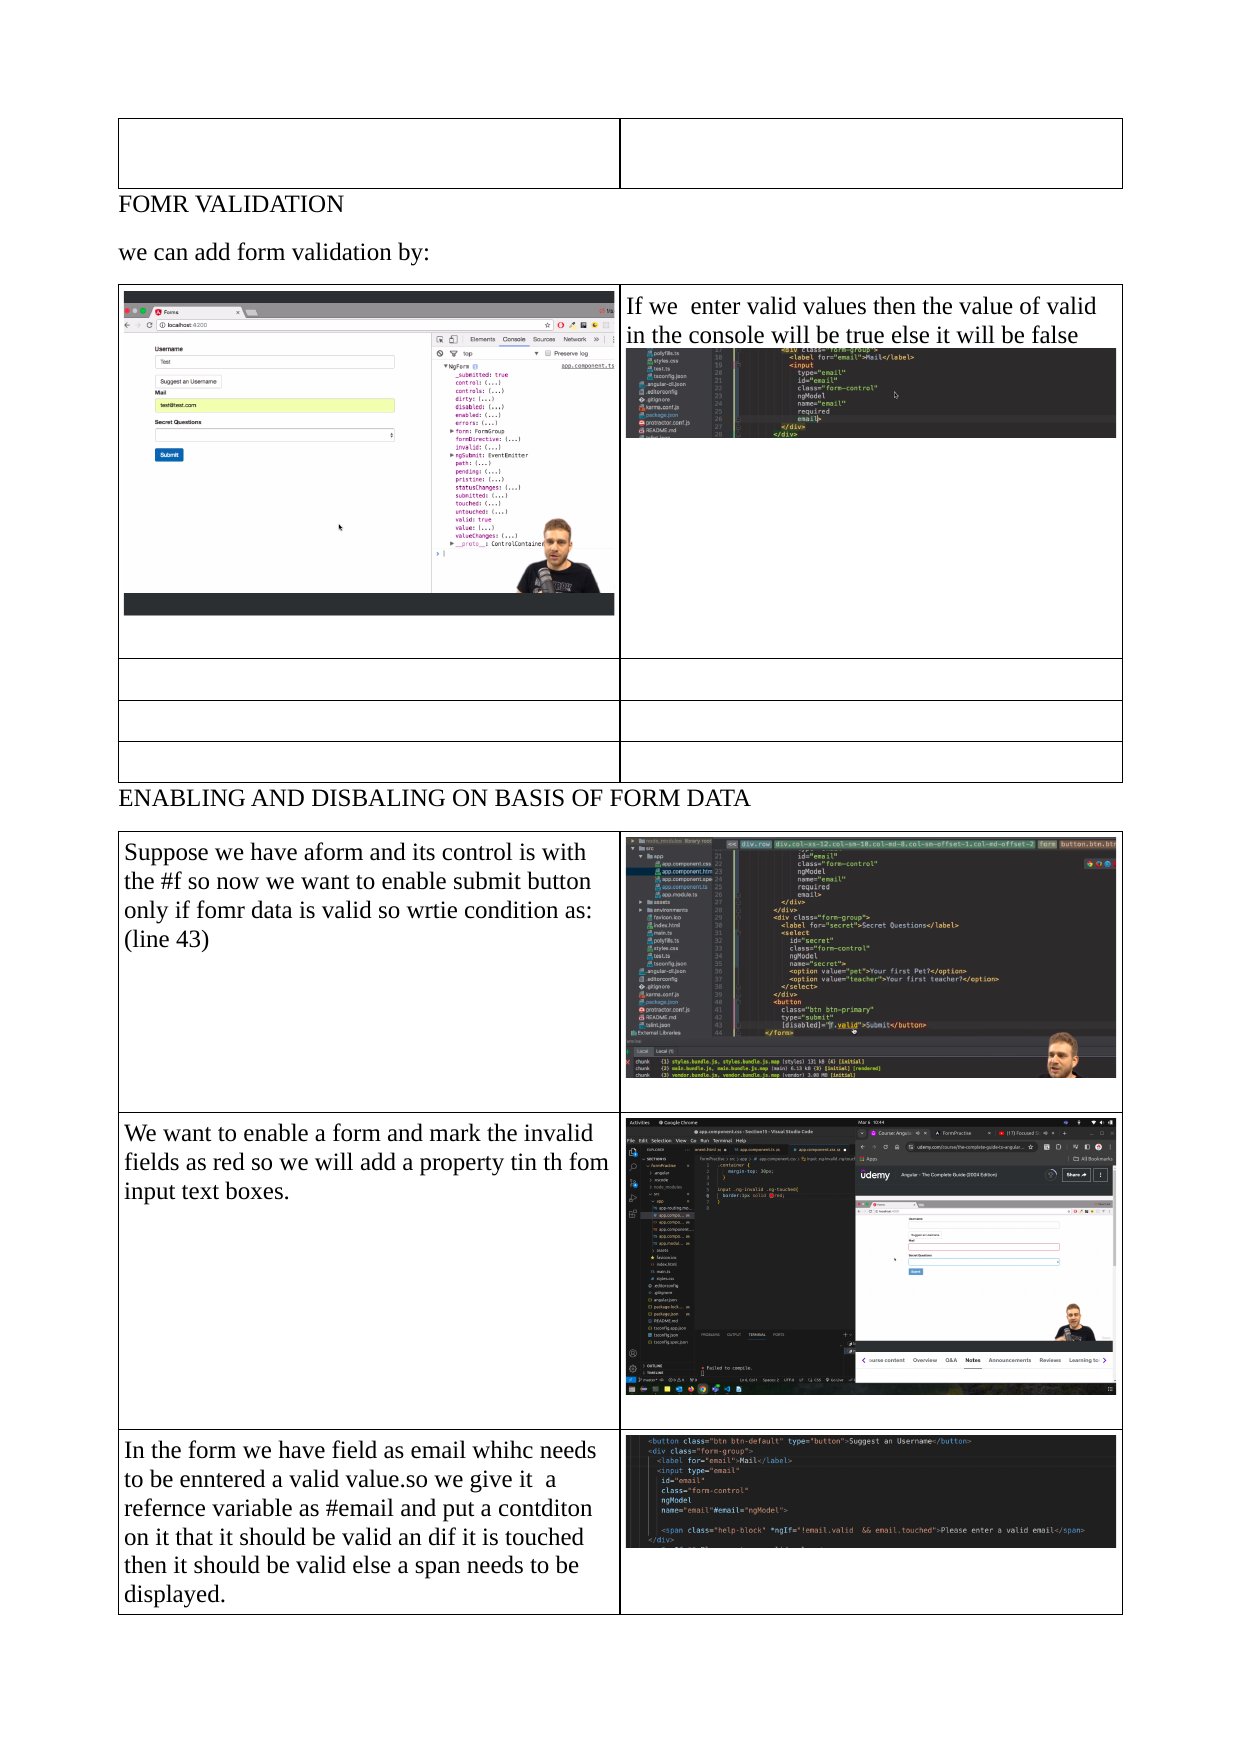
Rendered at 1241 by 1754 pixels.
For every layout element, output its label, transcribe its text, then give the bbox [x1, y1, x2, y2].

table_cell We want to enable a form and mark the invalid fields as red so we will add a property tin th fom input text boxes. [119, 1113, 619, 1429]
table_cell [621, 659, 1122, 699]
text FOMR VALIDATION [118, 189, 1122, 218]
table_cell In the form we have field as email whihc needs to be enntered a valid value.so we give it a refernce variable as #email and put a contditon on it that it should be valid an dif it is touched then it should be valid else a span needs to be displayed. [119, 1430, 619, 1614]
table_cell [119, 659, 619, 699]
picture [123, 291, 615, 624]
table_cell [621, 119, 1122, 188]
table_header If we enter valid values then the value of valid in the console will be true else it will be false [621, 285, 1122, 658]
table_cell [621, 742, 1122, 782]
table_cell [621, 1430, 1122, 1614]
table_cell [119, 742, 619, 782]
table_cell [119, 701, 619, 741]
picture [625, 1435, 1117, 1548]
table_header [119, 285, 619, 658]
text ENABLING AND DISBALING ON BASIS OF FORM DATA [118, 783, 1122, 812]
table_header Suppose we have aform and its control is with the #f so now we want to enable submit button only if fomr data is valid so wrtie condition as:(line 43) [119, 832, 619, 1112]
table_header [621, 832, 1122, 1112]
picture [625, 837, 1117, 1078]
table_cell [621, 701, 1122, 741]
table_cell [119, 119, 619, 188]
picture [625, 1118, 1117, 1395]
table_cell [621, 1113, 1122, 1429]
text we can add form validation by: [118, 237, 1122, 266]
picture [625, 348, 1117, 438]
